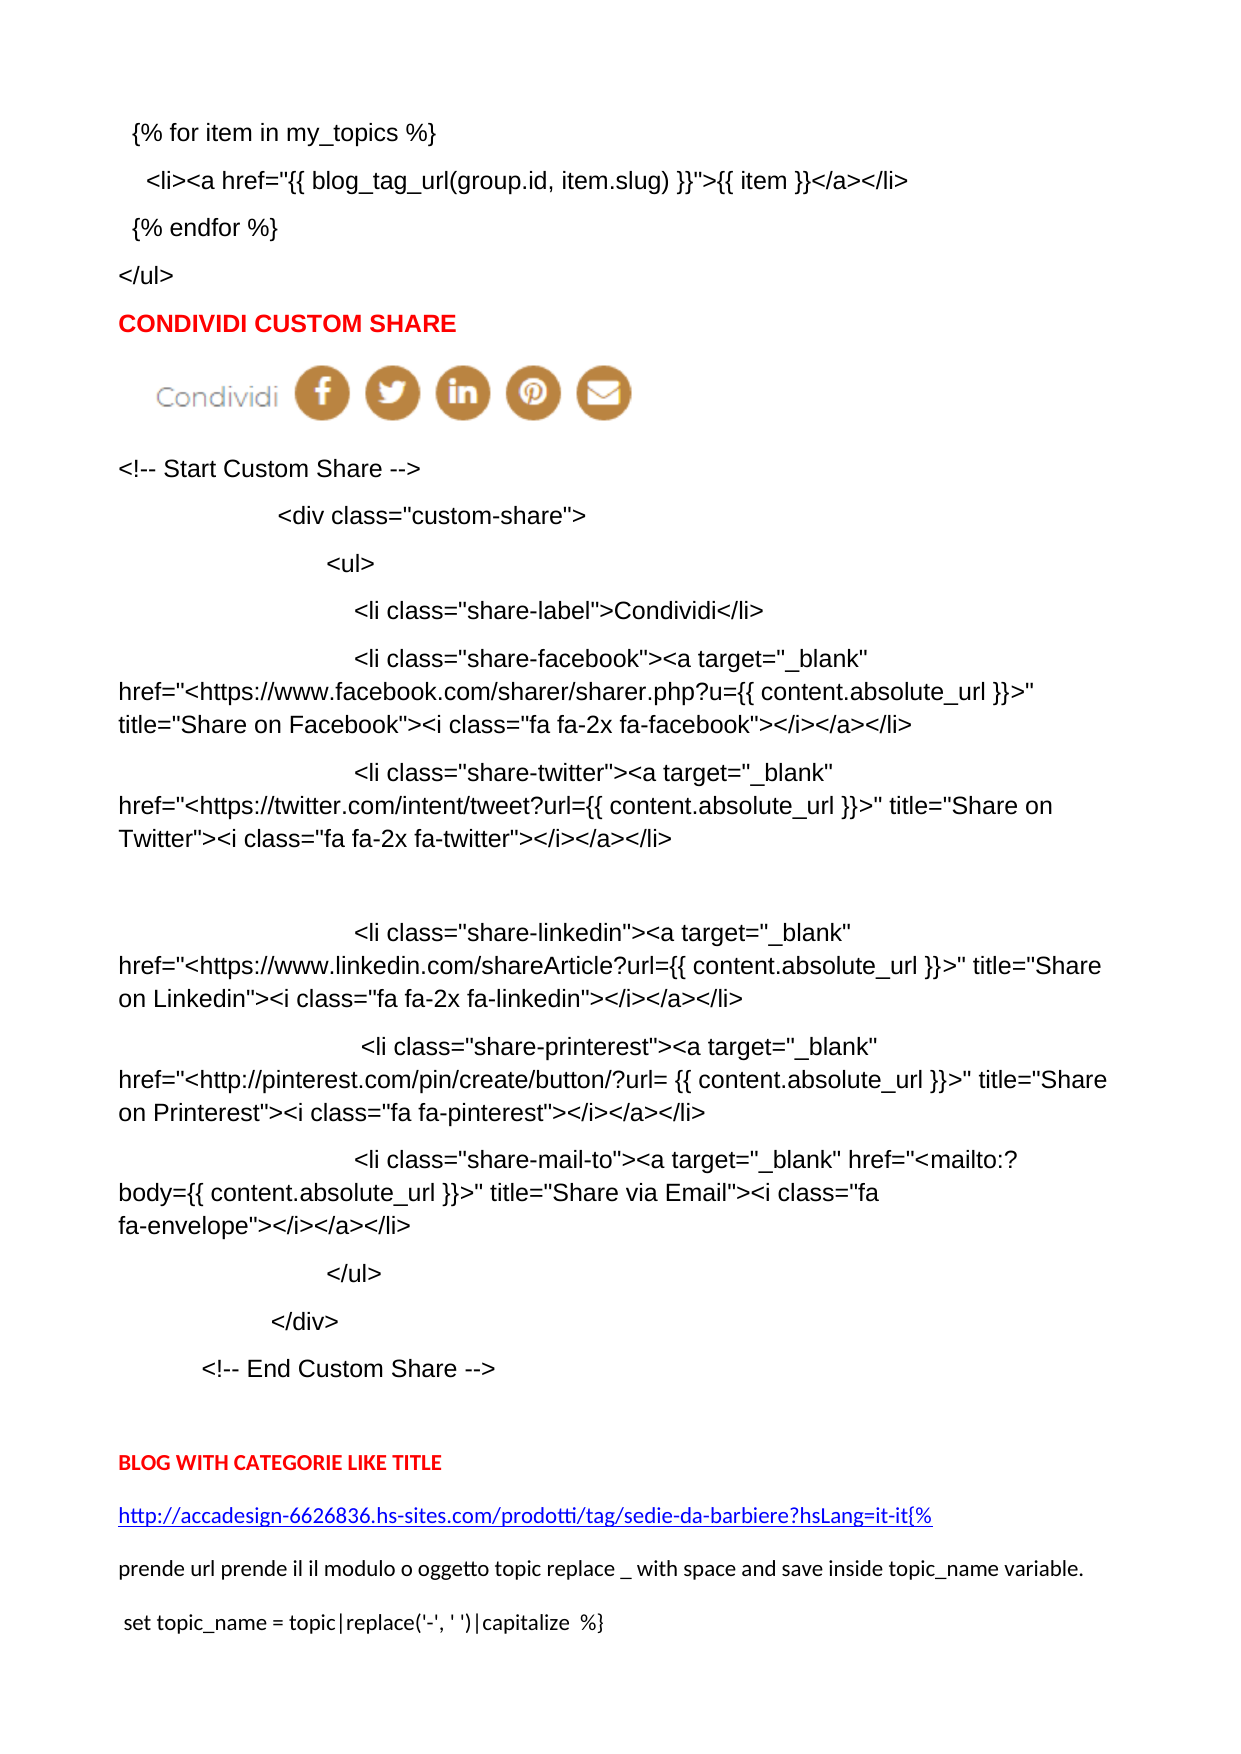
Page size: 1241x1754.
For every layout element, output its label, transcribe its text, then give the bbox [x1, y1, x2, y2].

text <li class="share-twitter"><a target="_blank" href="<https://twitter.com/intent/tweet?url={{ content.absolute_url }}>" title="Share on Twitter"><i class="fa fa-2x fa-twitter"></i></a></li> [118, 758, 1122, 852]
text <li class="share-facebook"><a target="_blank" href="<https://www.facebook.com/sharer/sharer.php?u={{ content.absolute_url }}>" title="Share on Facebook"><i class="fa fa-2x fa-facebook"></i></a></li> [118, 644, 1122, 739]
text {% for item in my_topics %} [118, 118, 1122, 147]
text <li class="share-printerest"><a target="_blank" href="<http://pinterest.com/pin/create/button/?url= {{ content.absolute_url }}>" title="Share on Printerest"><i class="fa fa-pinterest"></i></a></li> [118, 1032, 1122, 1126]
text CONDIVIDI CUSTOM SHARE [118, 308, 1122, 337]
text <!-- End Custom Share --> [118, 1354, 1122, 1383]
text <ul> [118, 549, 1122, 577]
text <li><a href="{{ blog_tag_url(group.id, item.slug) }}">{{ item }}</a></li> [118, 166, 1122, 194]
text <li class="share-label">Condividi</li> [118, 596, 1122, 625]
text http://accadesign-6626836.hs-sites.com/prodotti/tag/sedie-da-barbiere?hsLang=it-it{% [118, 1502, 1122, 1529]
text BLOG WITH CATEGORIE LIKE TITLE [118, 1448, 1122, 1477]
text <li class="share-linkedin"><a target="_blank" href="<https://www.linkedin.com/shareArticle?url={{ content.absolute_url }}>" title="Share on Linkedin"><i class="fa fa-2x fa-linkedin"></i></a></li> [118, 918, 1122, 1013]
text </ul> [118, 1259, 1122, 1288]
text set topic_name = topic|replace('-', ' ')|capitalize %} [118, 1608, 1122, 1636]
text <div class="custom-share"> [118, 501, 1122, 530]
text <!-- Start Custom Share --> [118, 453, 1122, 482]
text </ul> [118, 261, 1122, 290]
text prende url prende il il modulo o oggetto topic replace _ with space and save inside topic_name variable. [118, 1554, 1122, 1583]
text {% endfor %} [118, 213, 1122, 242]
text <li class="share-mail-to"><a target="_blank" href="<mailto:?body={{ content.absolute_url }}>" title="Share via Email"><i class="fa fa-envelope"></i></a></li> [118, 1145, 1122, 1240]
text </div> [118, 1307, 1122, 1335]
